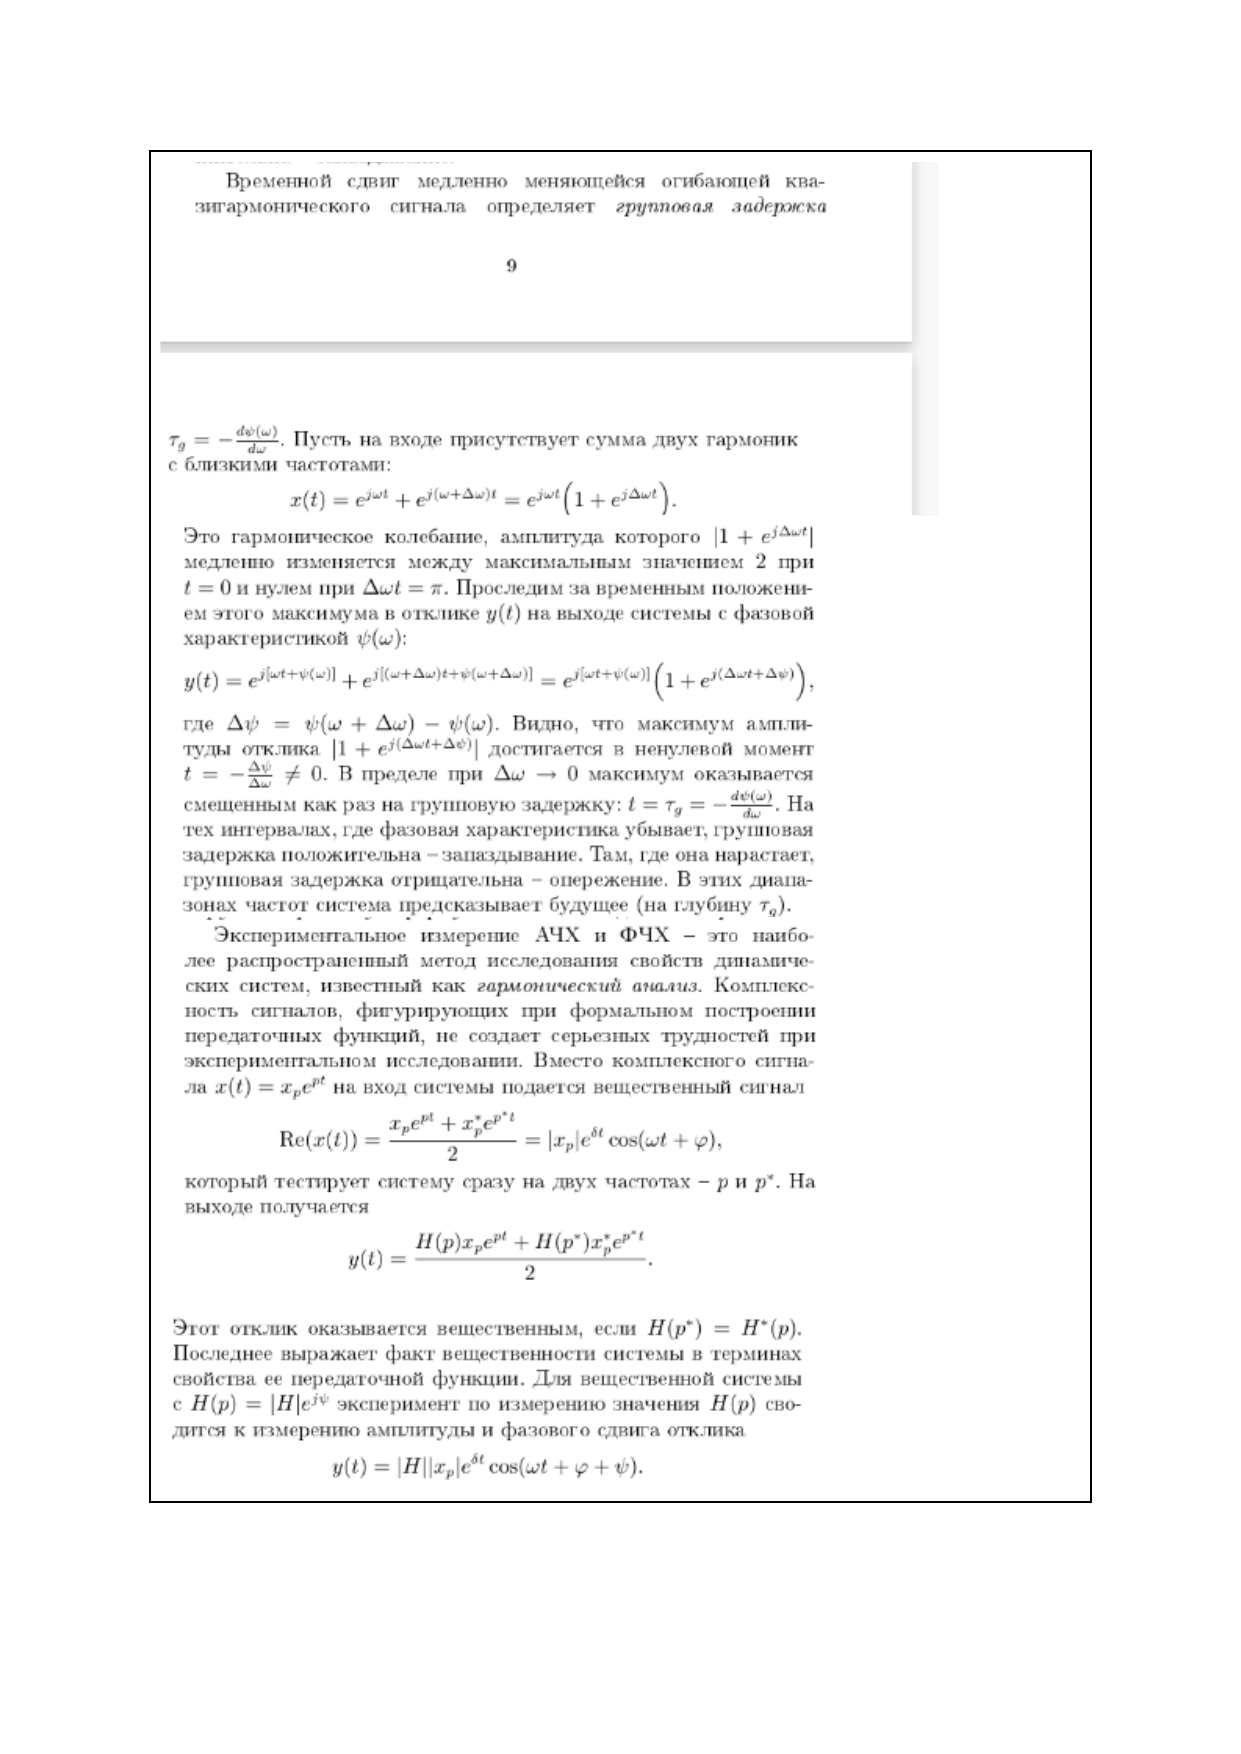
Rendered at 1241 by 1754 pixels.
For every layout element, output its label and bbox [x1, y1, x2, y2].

picture [160, 162, 939, 1491]
table_cell [151, 152, 1090, 1501]
